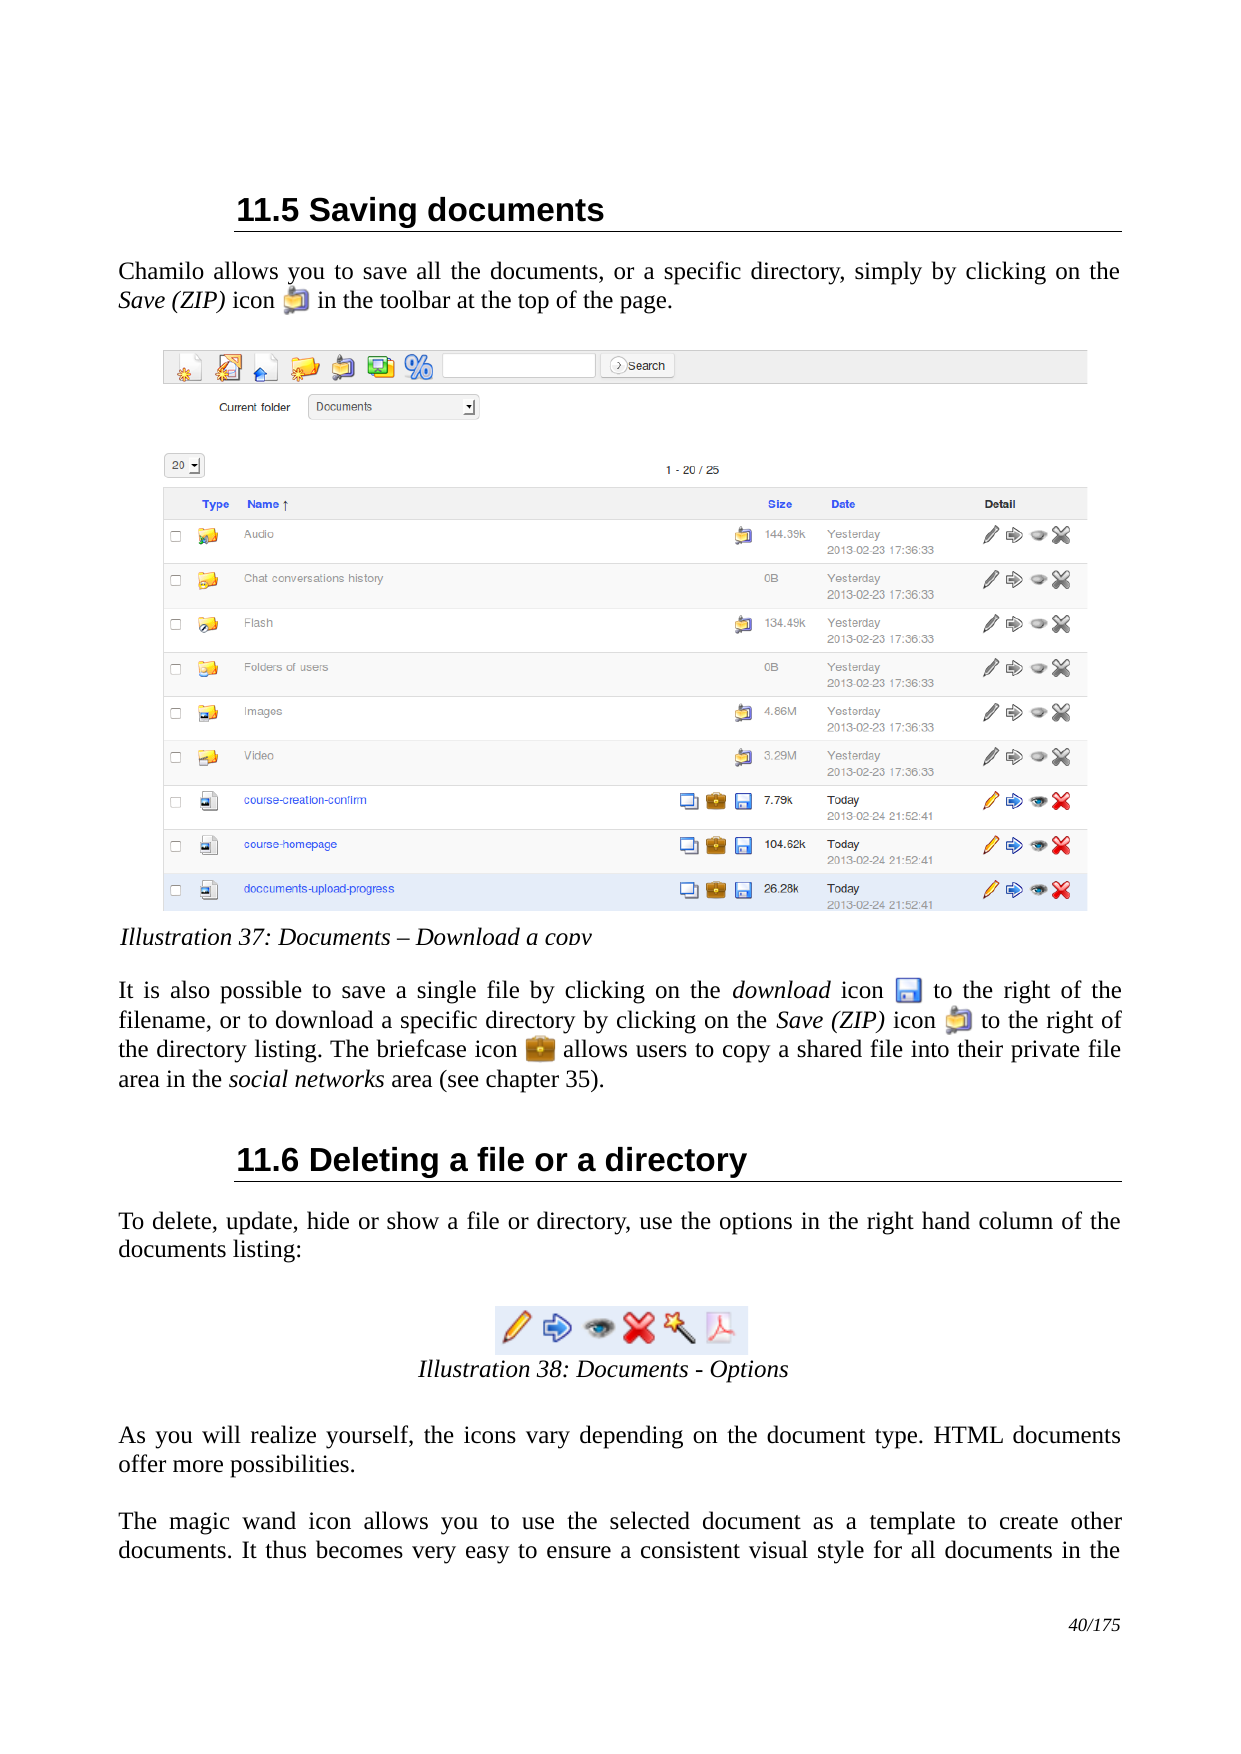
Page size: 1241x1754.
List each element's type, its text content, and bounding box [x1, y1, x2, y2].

text As you will realize yourself, the icons vary depending on the document type. HTML documents offer more possibilities. [118, 1420, 1122, 1478]
text The magic wand icon allows you to use the selected document as a template to create other documents. It thus becomes very easy to ensure a consistent visual style for all documents in the [118, 1506, 1122, 1564]
picture [495, 1306, 749, 1355]
text Chamilo allows you to save all the documents, or a specific directory, simply by clicking on the Save (ZIP) icon in the toolbar at the top of the page. [118, 256, 1122, 314]
text Illustration 37: Documents – Download a copy [120, 357, 1120, 945]
text Illustration 38: Documents - Options [418, 1306, 822, 1383]
picture [281, 285, 311, 315]
picture [525, 1034, 556, 1064]
text To delete, update, hide or show a file or directory, use the options in the right hand column of the documents listing: [118, 1206, 1122, 1263]
subtitle Deleting a file or a directory [234, 1140, 1122, 1181]
picture [893, 975, 924, 1005]
subtitle Saving documents [234, 190, 1122, 231]
text It is also possible to save a single file by clicking on the download icon to the right of the filename, or to download a specific directory by clicking on the Save (ZIP) icon to the right of the directory listing. The briefcase icon allows users to copy a shared file into their private file area in the social networks area (see chapter 35). [118, 975, 1122, 1092]
picture [943, 1004, 973, 1035]
picture [152, 344, 1088, 911]
